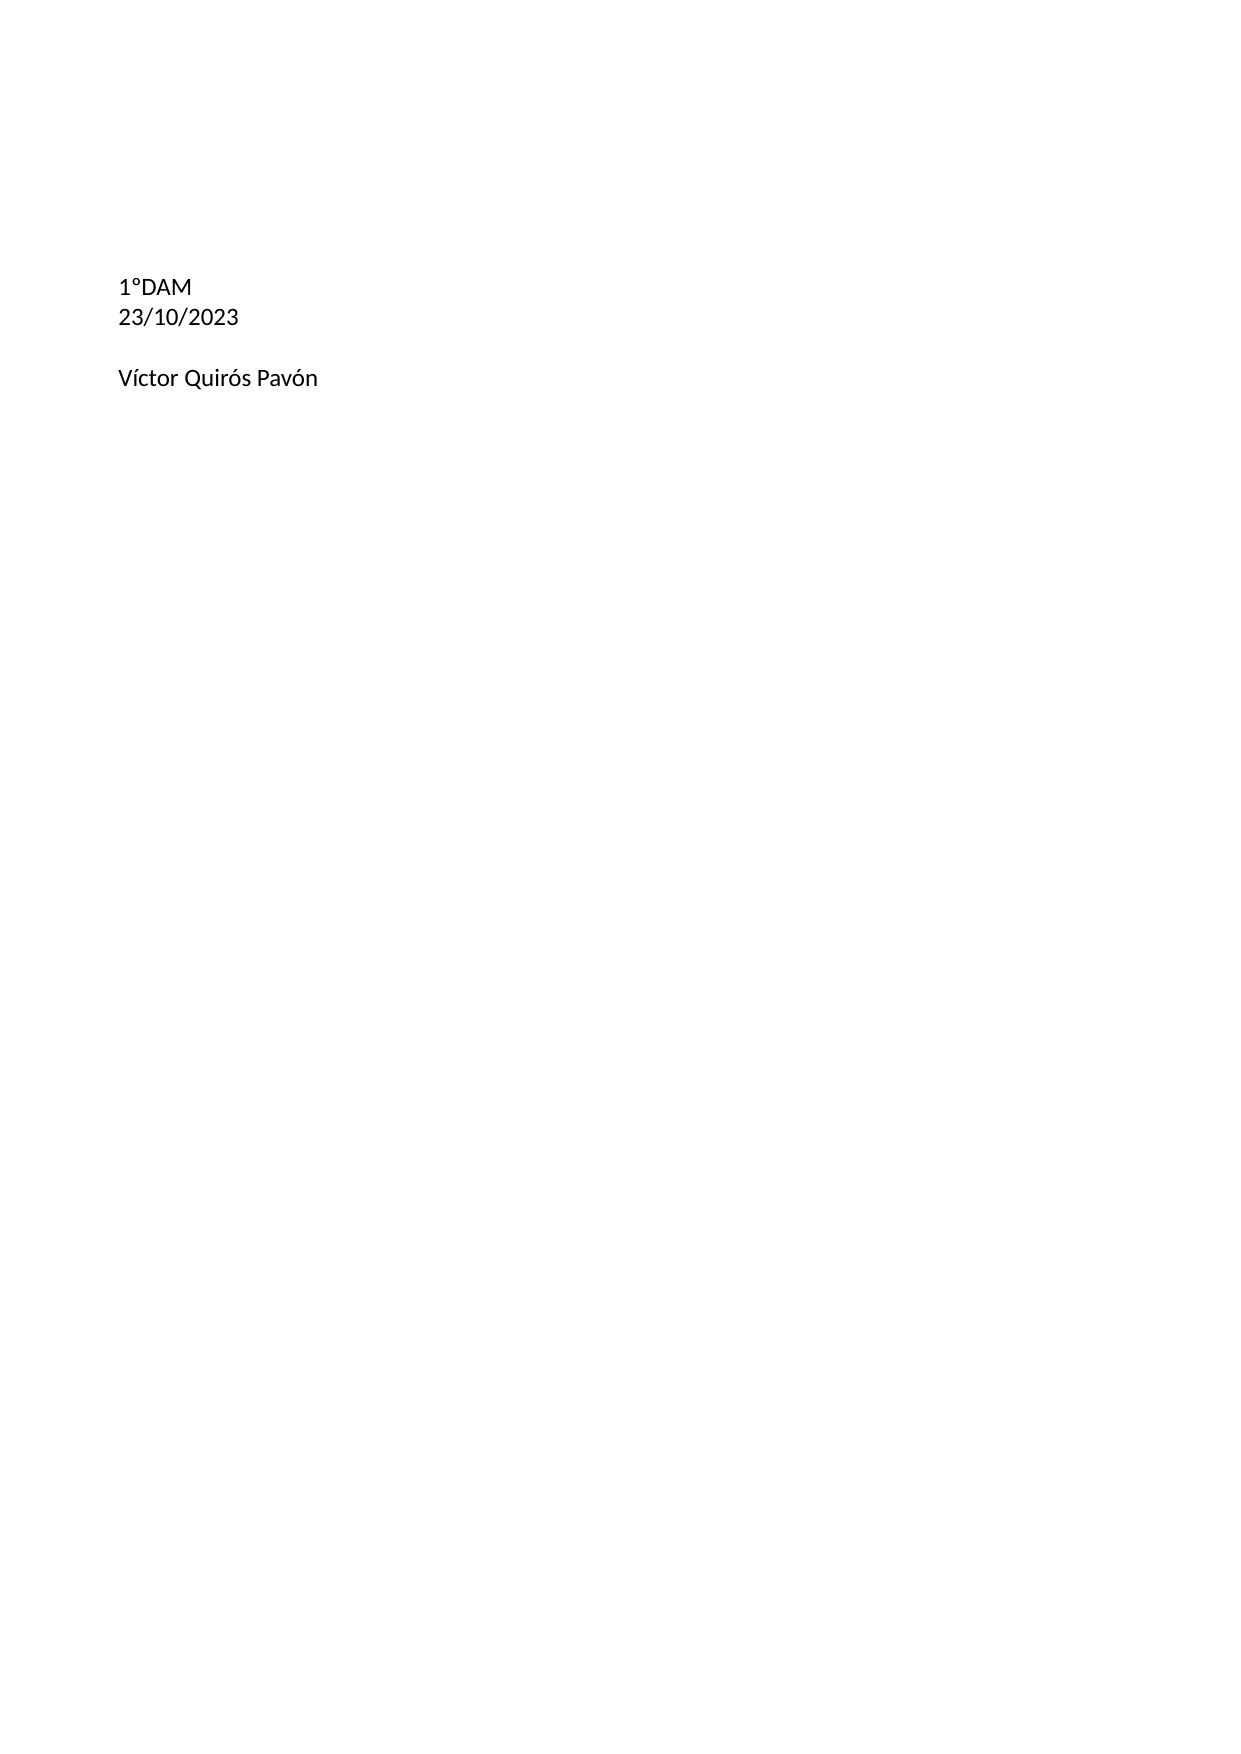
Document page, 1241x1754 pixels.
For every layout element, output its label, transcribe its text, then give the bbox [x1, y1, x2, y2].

text 23/10/2023 [118, 301, 1122, 332]
text Víctor Quirós Pavón [118, 362, 1122, 393]
text 1ºDAM [118, 271, 1122, 301]
